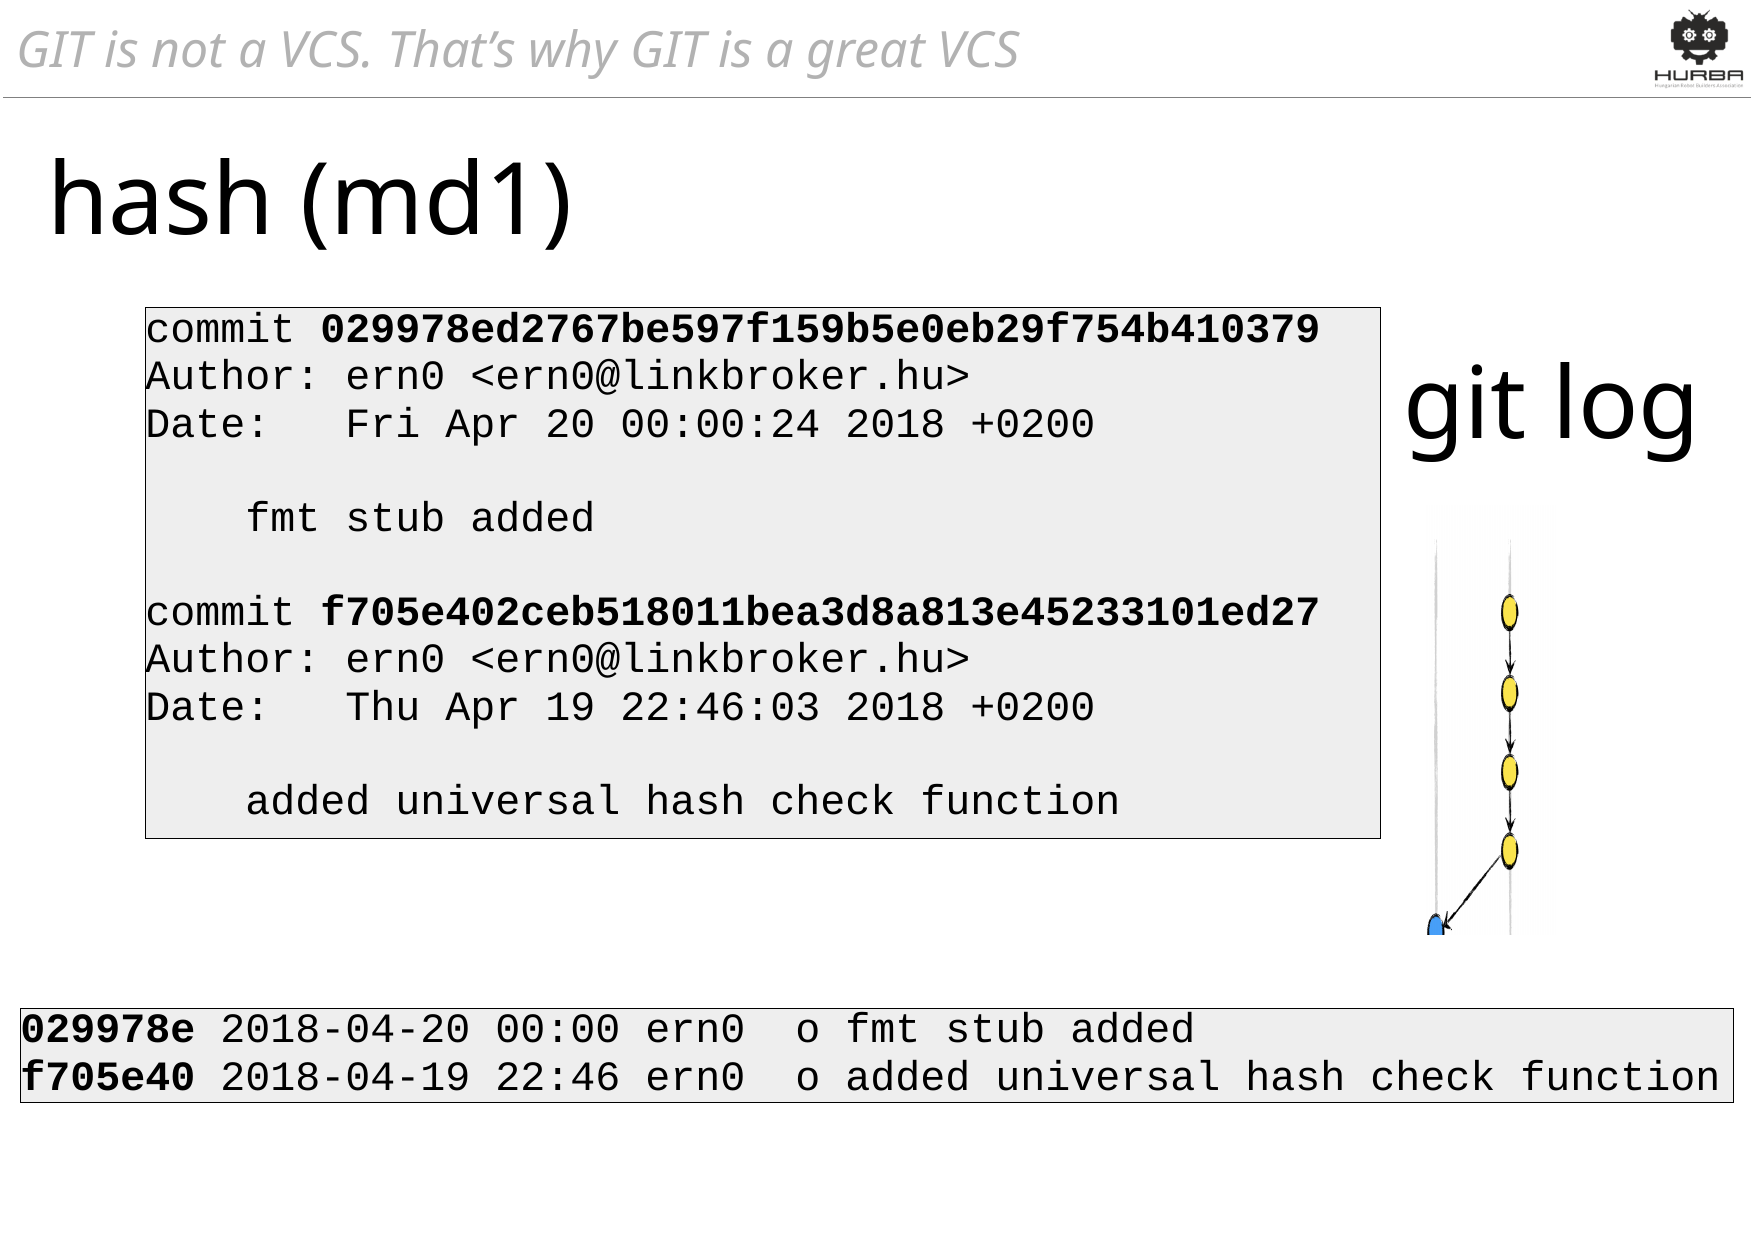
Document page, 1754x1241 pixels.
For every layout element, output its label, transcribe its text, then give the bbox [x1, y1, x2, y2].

picture [1644, 3, 1754, 102]
text [3, 332, 145, 468]
text git log [1381, 332, 1751, 468]
text hash (md1) [3, 127, 1751, 263]
